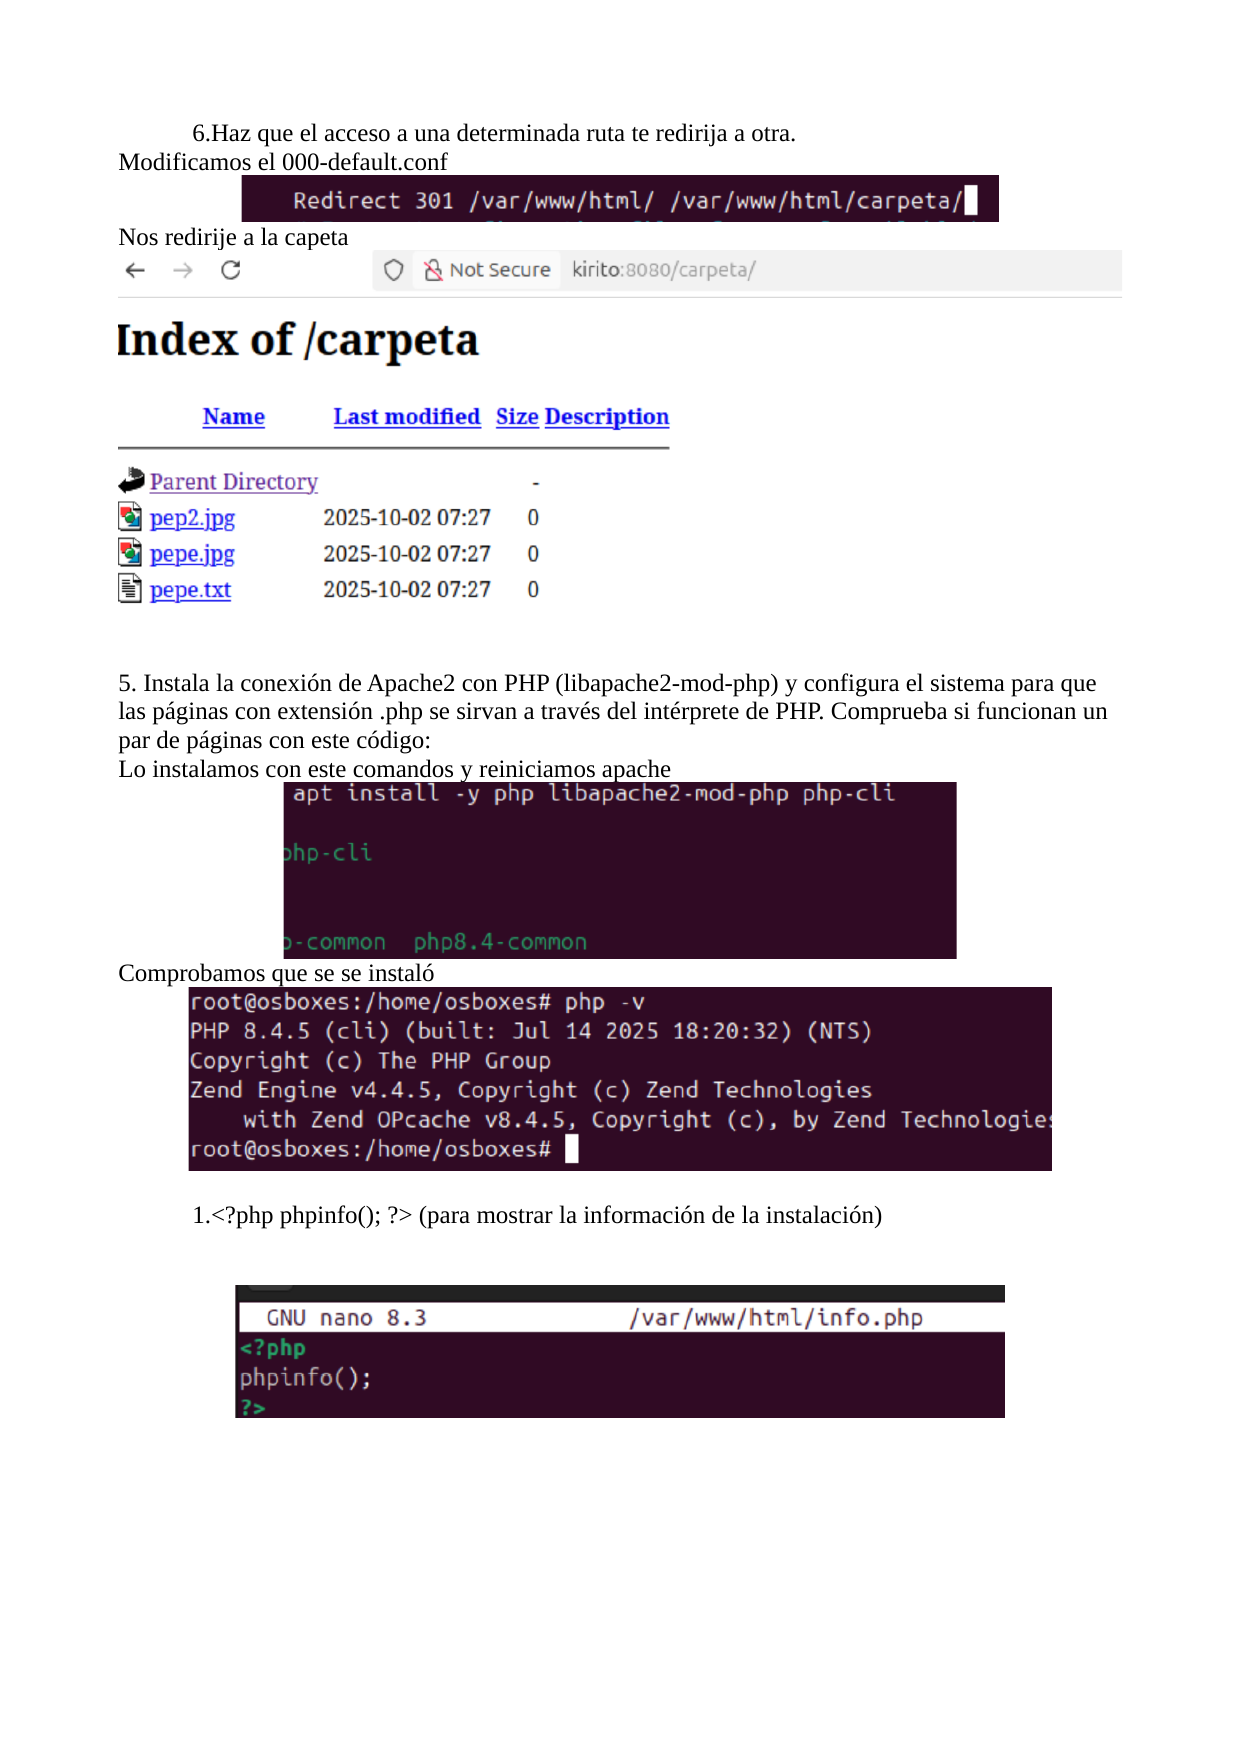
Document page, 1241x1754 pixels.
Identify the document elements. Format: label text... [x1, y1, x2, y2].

text 1.<?php phpinfo(); ?> (para mostrar la información de la instalación) [118, 1200, 1122, 1228]
picture [235, 1285, 1005, 1418]
text Comprobamos que se se instaló [118, 783, 1122, 987]
text Nos redirije a la capeta [118, 176, 1122, 250]
picture [241, 175, 999, 222]
text Lo instalamos con este comandos y reiniciamos apache [118, 754, 1122, 783]
text 5. Instala la conexión de Apache2 con PHP (libapache2-mod-php) y configura el sistema para que las páginas con extensión .php se sirvan a través del intérprete de PHP. Comprueba si funcionan un par de páginas con este código: [118, 668, 1122, 754]
text 6.Haz que el acceso a una determinada ruta te redirija a otra. [118, 118, 1122, 147]
picture [188, 987, 1052, 1171]
picture [118, 250, 1123, 611]
text Modificamos el 000-default.conf [118, 147, 1122, 176]
picture [283, 782, 957, 959]
